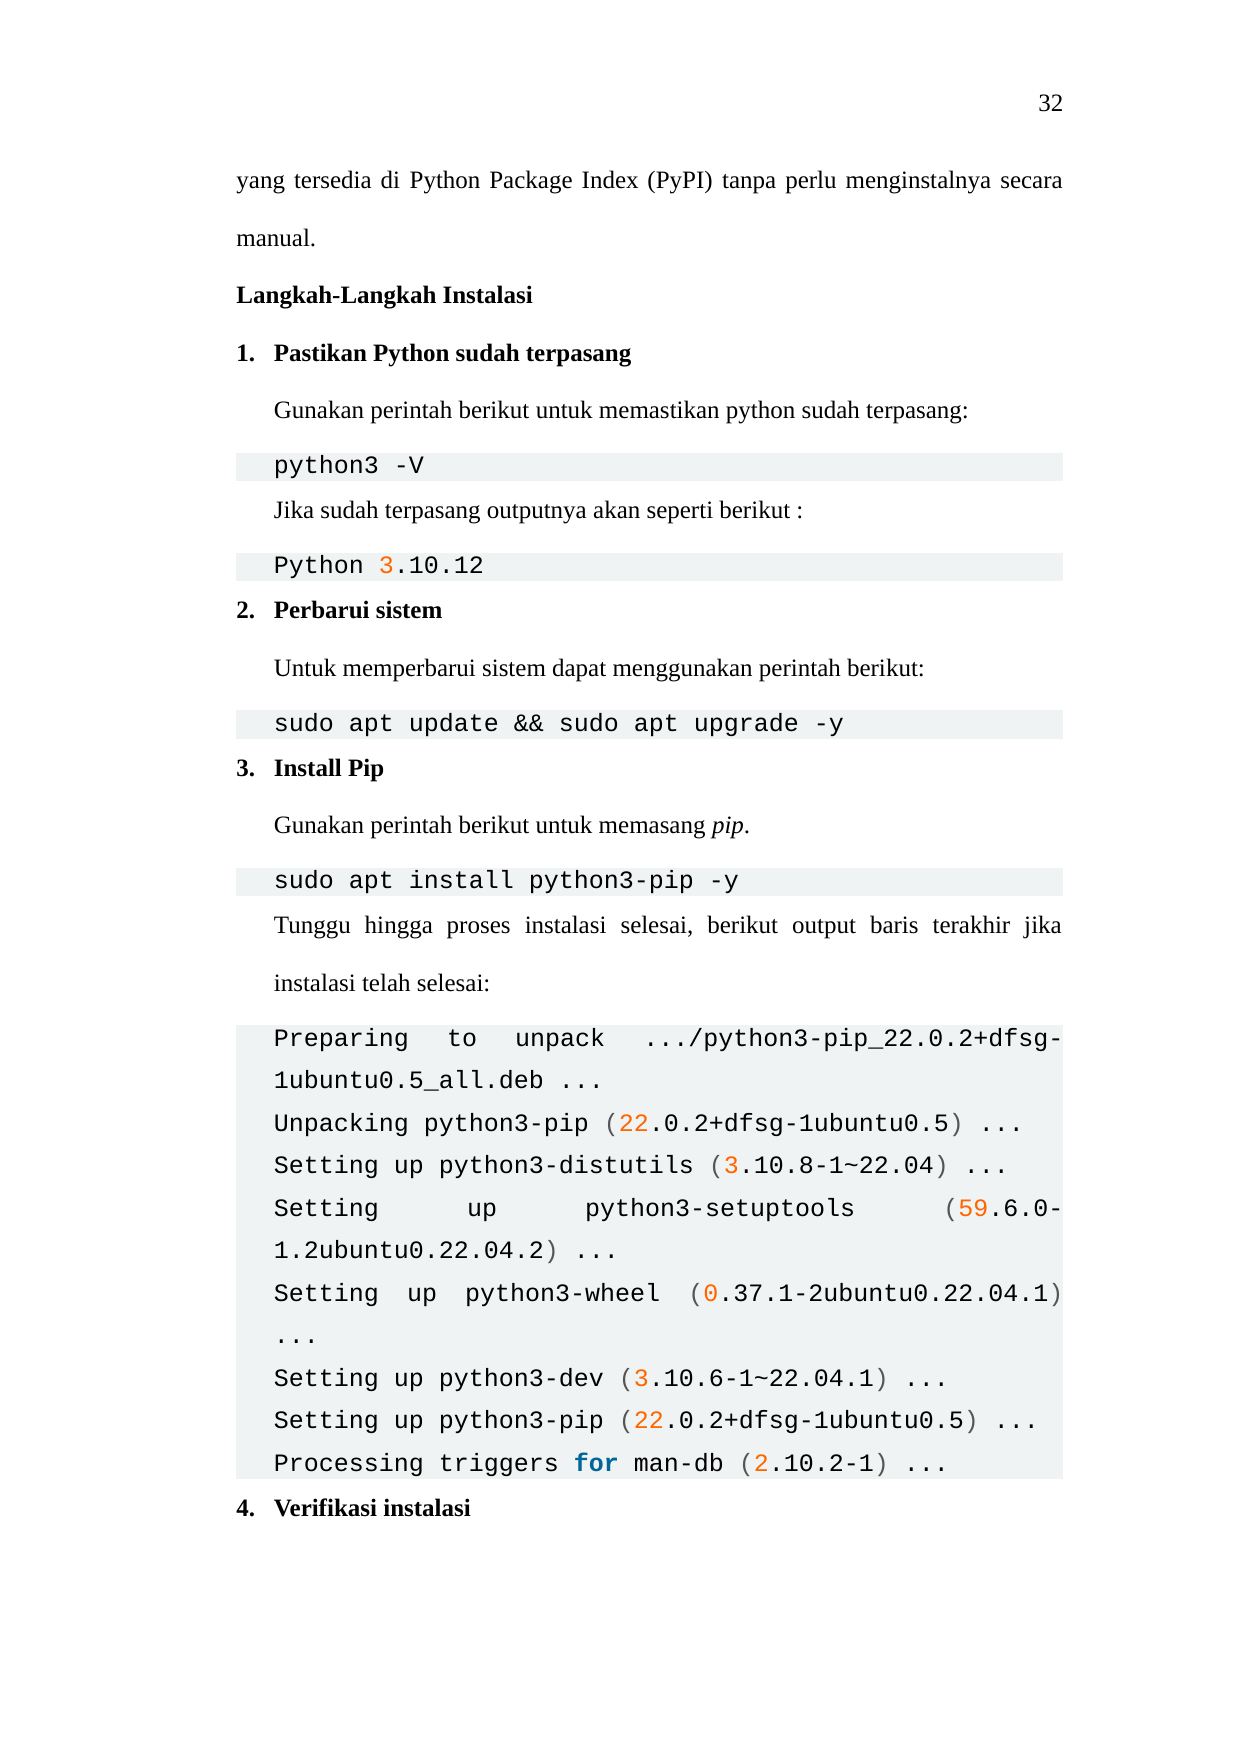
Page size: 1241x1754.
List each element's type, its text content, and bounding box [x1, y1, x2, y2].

list Setting up python3-pip (22.0.2+dfsg-1ubuntu0.5) ... [236, 1408, 1063, 1436]
text Langkah-Langkah Instalasi [236, 280, 1063, 309]
text yang tersedia di Python Package Index (PyPI) tanpa perlu menginstalnya secara manual. [236, 165, 1063, 252]
list Tunggu hingga proses instalasi selesai, berikut output baris terakhir jika instalasi telah selesai: [236, 910, 1063, 997]
list Setting up python3-wheel (0.37.1-2ubuntu0.22.04.1) ... [236, 1280, 1063, 1351]
list Untuk memperbarui sistem dapat menggunakan perintah berikut: [236, 653, 1063, 682]
list Preparing to unpack .../python3-pip_22.0.2+dfsg-1ubuntu0.5_all.deb ... [236, 1025, 1063, 1096]
list Setting up python3-dev (3.10.6-1~22.04.1) ... [236, 1365, 1063, 1394]
list Install Pip [236, 753, 1063, 782]
list Processing triggers for man-db (2.10.2-1) ... [236, 1450, 1063, 1479]
list Verifikasi instalasi [236, 1493, 1063, 1522]
list Python 3.10.12 [236, 553, 1063, 581]
list Setting up python3-distutils (3.10.8-1~22.04) ... [236, 1153, 1063, 1181]
list Jika sudah terpasang outputnya akan seperti berikut : [236, 495, 1063, 524]
list Unpacking python3-pip (22.0.2+dfsg-1ubuntu0.5) ... [236, 1110, 1063, 1139]
list Setting up python3-setuptools (59.6.0-1.2ubuntu0.22.04.2) ... [236, 1195, 1063, 1266]
text sudo apt install python3-pip -y [236, 868, 1063, 896]
list Perbarui sistem [236, 595, 1063, 624]
list Gunakan perintah berikut untuk memastikan python sudah terpasang: [236, 395, 1063, 424]
list Pastikan Python sudah terpasang [236, 338, 1063, 367]
text sudo apt update && sudo apt upgrade -y [236, 710, 1063, 739]
text python3 -V [236, 453, 1063, 481]
list Gunakan perintah berikut untuk memasang pip. [236, 810, 1063, 839]
